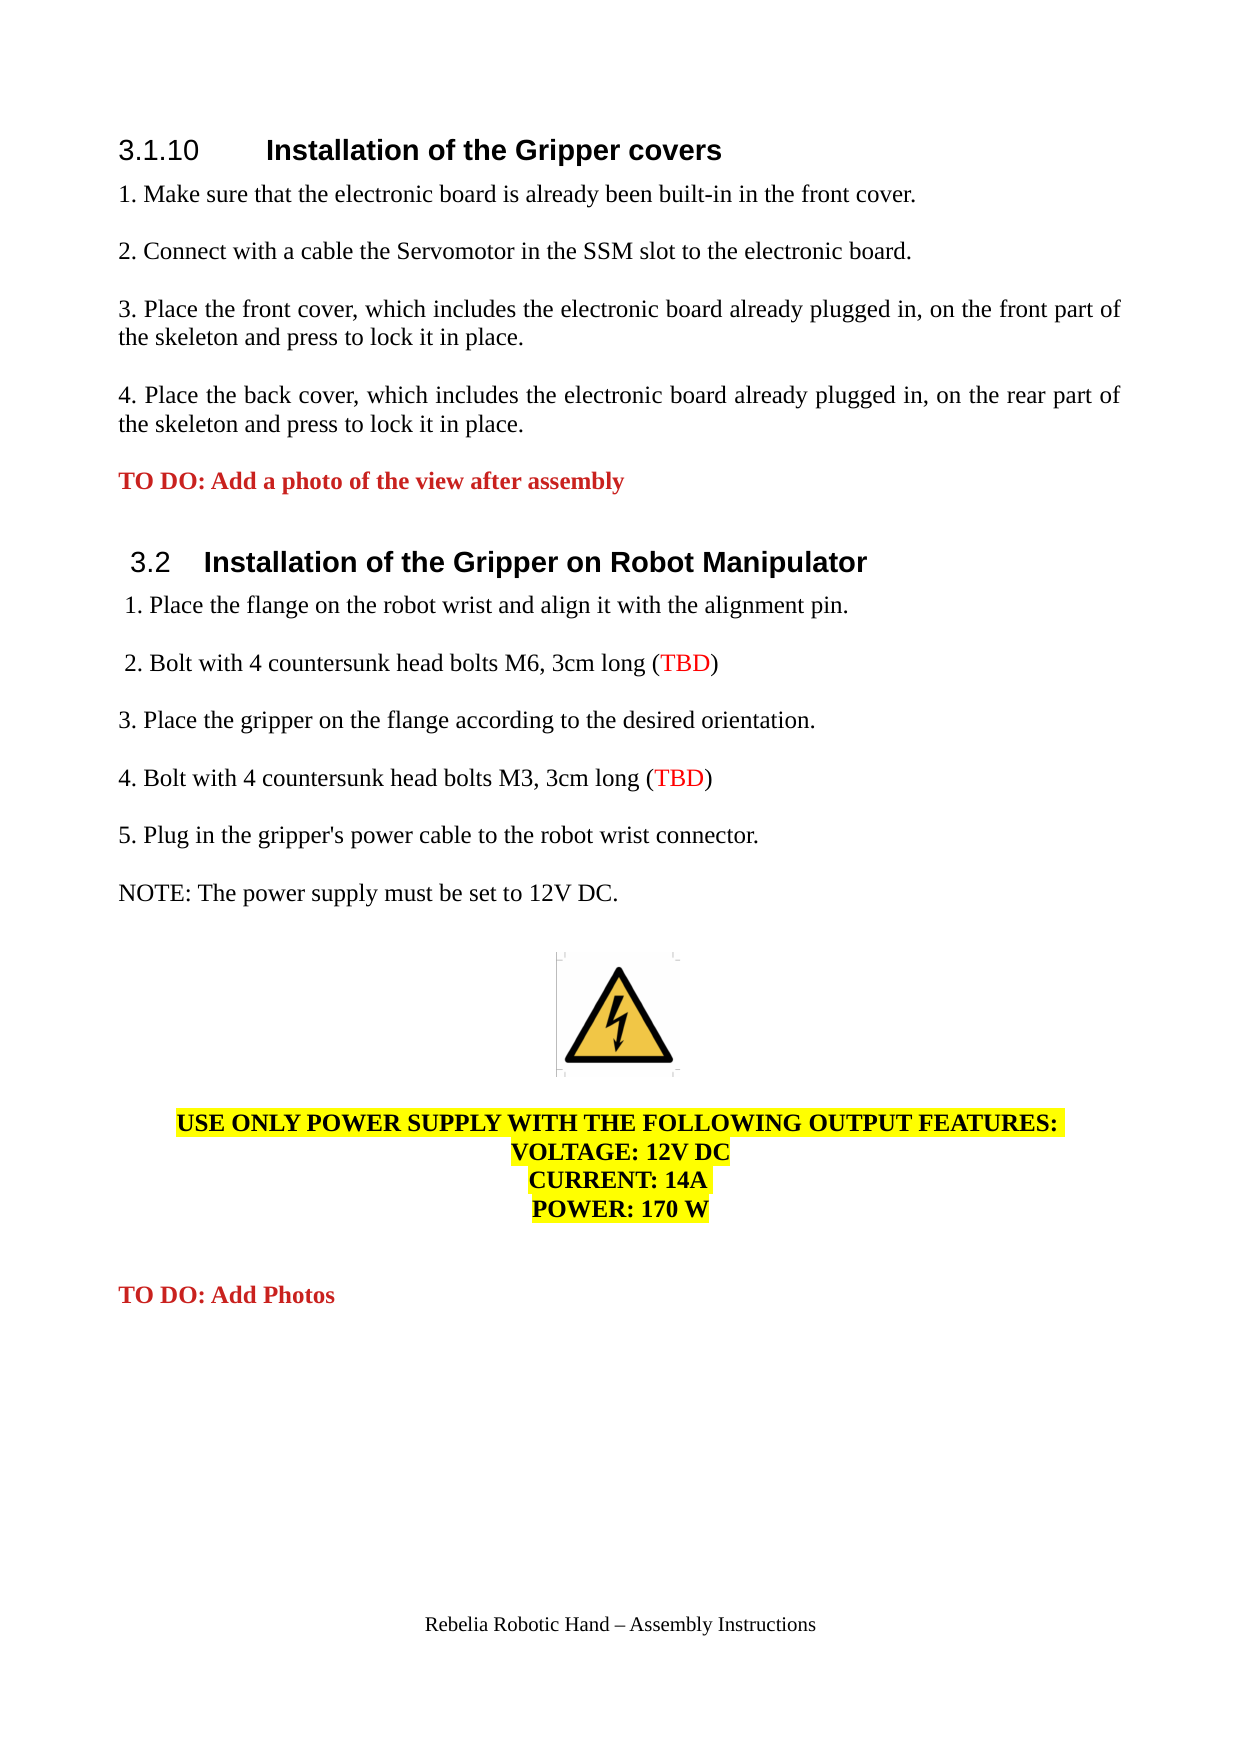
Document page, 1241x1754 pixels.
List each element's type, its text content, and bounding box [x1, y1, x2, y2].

list 3. Place the front cover, which includes the electronic board already plugged in, on the front part of the skeleton and press to lock it in place. [41, 294, 1123, 351]
list CURRENT: 14A [118, 1166, 1123, 1194]
list USE ONLY POWER SUPPLY WITH THE FOLLOWING OUTPUT FEATURES: [118, 1108, 1123, 1137]
list 3. Place the gripper on the flange according to the desired orientation. [83, 706, 1123, 734]
picture [556, 952, 681, 1077]
list 4. Bolt with 4 countersunk head bolts M3, 3cm long (TBD) [83, 763, 1123, 792]
list TO DO: Add Photos [118, 1281, 1123, 1309]
list VOLTAGE: 12V DC [118, 1137, 1123, 1166]
subtitle Installation of the Gripper covers [118, 133, 1123, 166]
list 4. Place the back cover, which includes the electronic board already plugged in, on the rear part of the skeleton and press to lock it in place. [112, 380, 1123, 437]
subtitle TO DO: Add a photo of the view after assembly [118, 466, 1123, 495]
subtitle Installation of the Gripper on Robot Manipulator [130, 544, 1123, 578]
list 1. Place the flange on the robot wrist and align it with the alignment pin. [89, 591, 1123, 619]
list 1. Make sure that the electronic board is already been built-in in the front cover. [83, 179, 1123, 207]
list 2. Connect with a cable the Servomotor in the SSM slot to the electronic board. [83, 236, 1123, 265]
list 2. Bolt with 4 countersunk head bolts M6, 3cm long (TBD) [89, 648, 1123, 677]
list POWER: 170 W [118, 1194, 1123, 1223]
list 5. Plug in the gripper's power cable to the robot wrist connector. [83, 821, 1123, 849]
list NOTE: The power supply must be set to 12V DC. [118, 878, 1123, 907]
